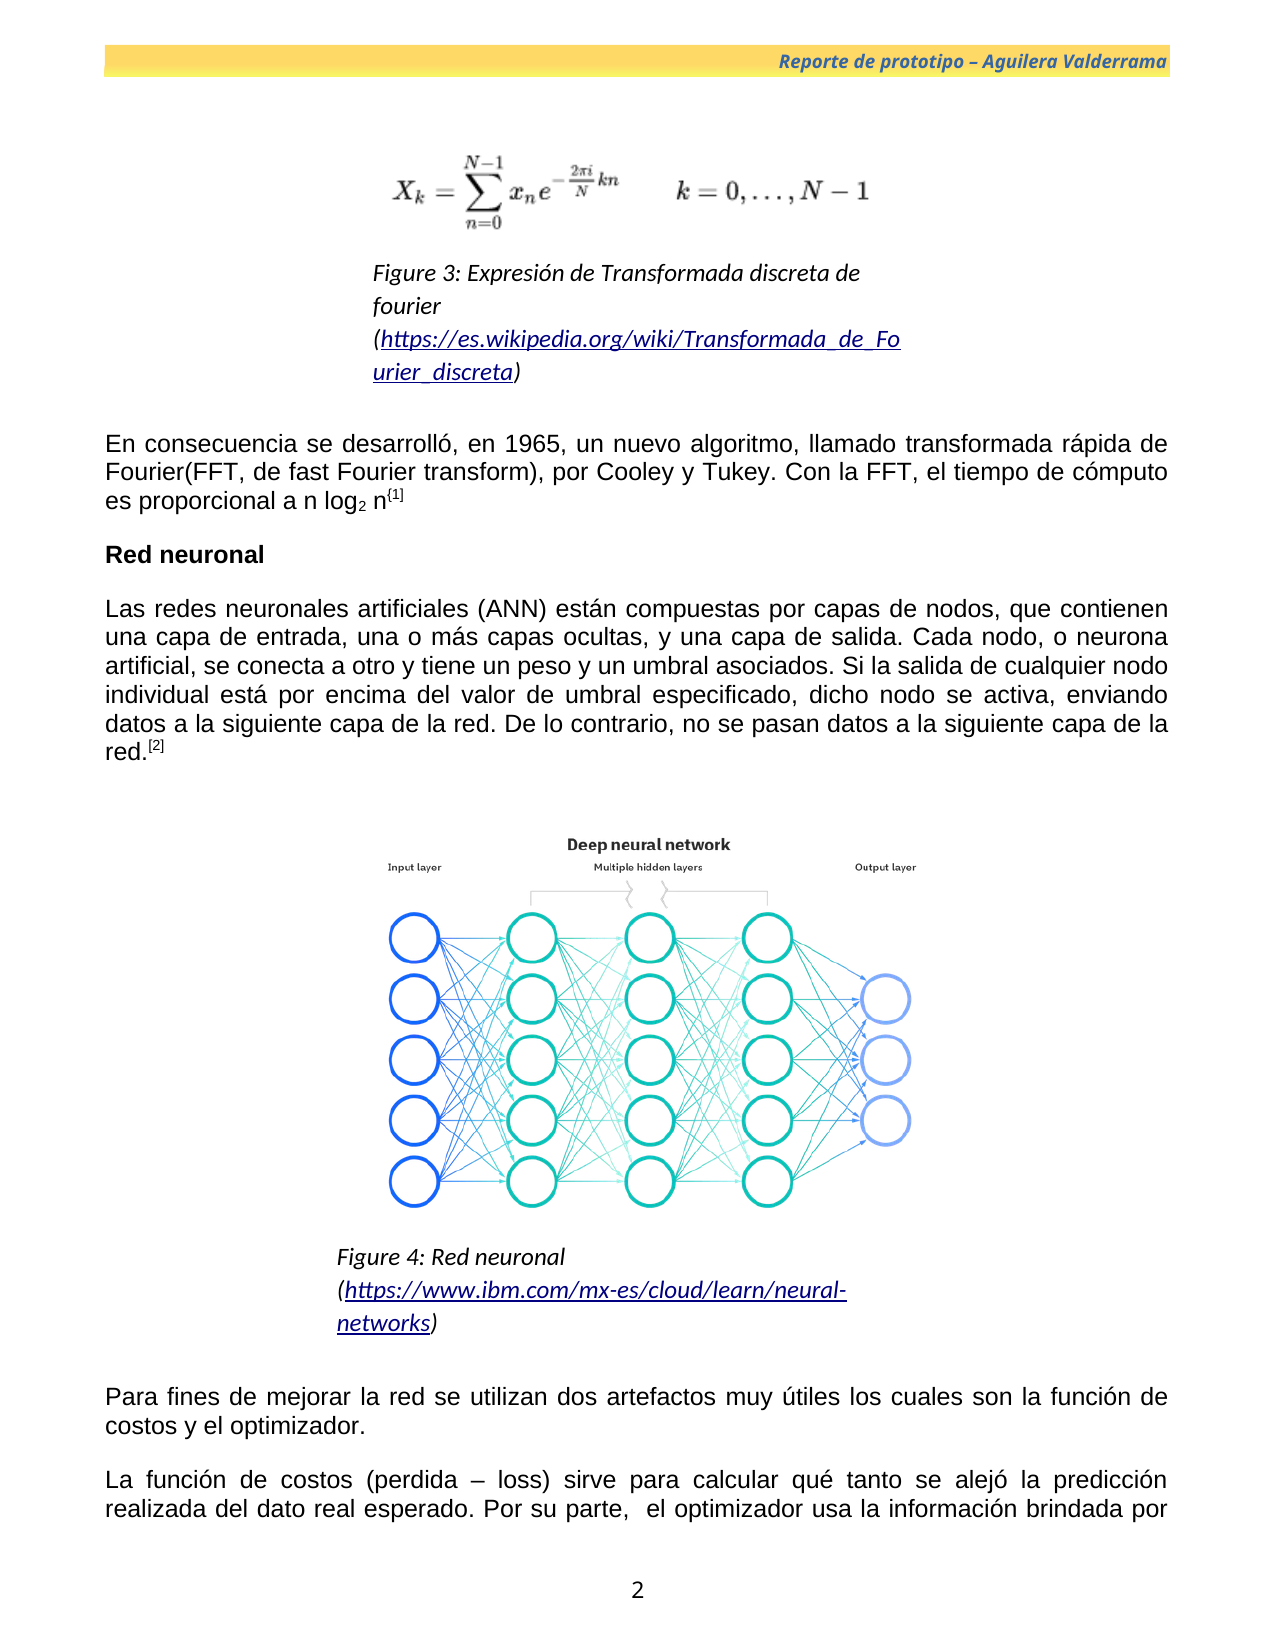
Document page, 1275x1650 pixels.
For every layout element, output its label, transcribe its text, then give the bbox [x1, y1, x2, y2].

text Figure 3: Expresión de Transformada discreta de fourier (https://es.wikipedia.org/wiki/Transformada_de_Fourier_discreta) [373, 242, 902, 386]
text En consecuencia se desarrolló, en 1965, un nuevo algoritmo, llamado transformada rápida de Fourier(FFT, de fast Fourier transform), por Cooley y Tukey. Con la FFT, el tiempo de cómputo es proporcional a n log2 n{1] [105, 428, 1170, 515]
picture [336, 812, 939, 1227]
text La función de costos (perdida – loss) sirve para calcular qué tanto se alejó la predicción realizada del dato real esperado. Por su parte, el optimizador usa la información brindada por [105, 1465, 1170, 1522]
picture [372, 137, 903, 242]
text Figure 4: Red neuronal (https://www.ibm.com/mx-es/cloud/learn/neural-networks) [337, 1227, 938, 1338]
text Red neuronal [105, 540, 1170, 568]
text Las redes neuronales artificiales (ANN) están compuestas por capas de nodos, que contienen una capa de entrada, una o más capas ocultas, y una capa de salida. Cada nodo, o neurona artificial, se conecta a otro y tiene un peso y un umbral asociados. Si la salida de cualquier nodo individual está por encima del valor de umbral especificado, dicho nodo se activa, enviando datos a la siguiente capa de la red. De lo contrario, no se pasan datos a la siguiente capa de la red.[2] [105, 593, 1170, 766]
text Para fines de mejorar la red se utilizan dos artefactos muy útiles los cuales son la función de costos y el optimizador. [105, 1382, 1170, 1440]
